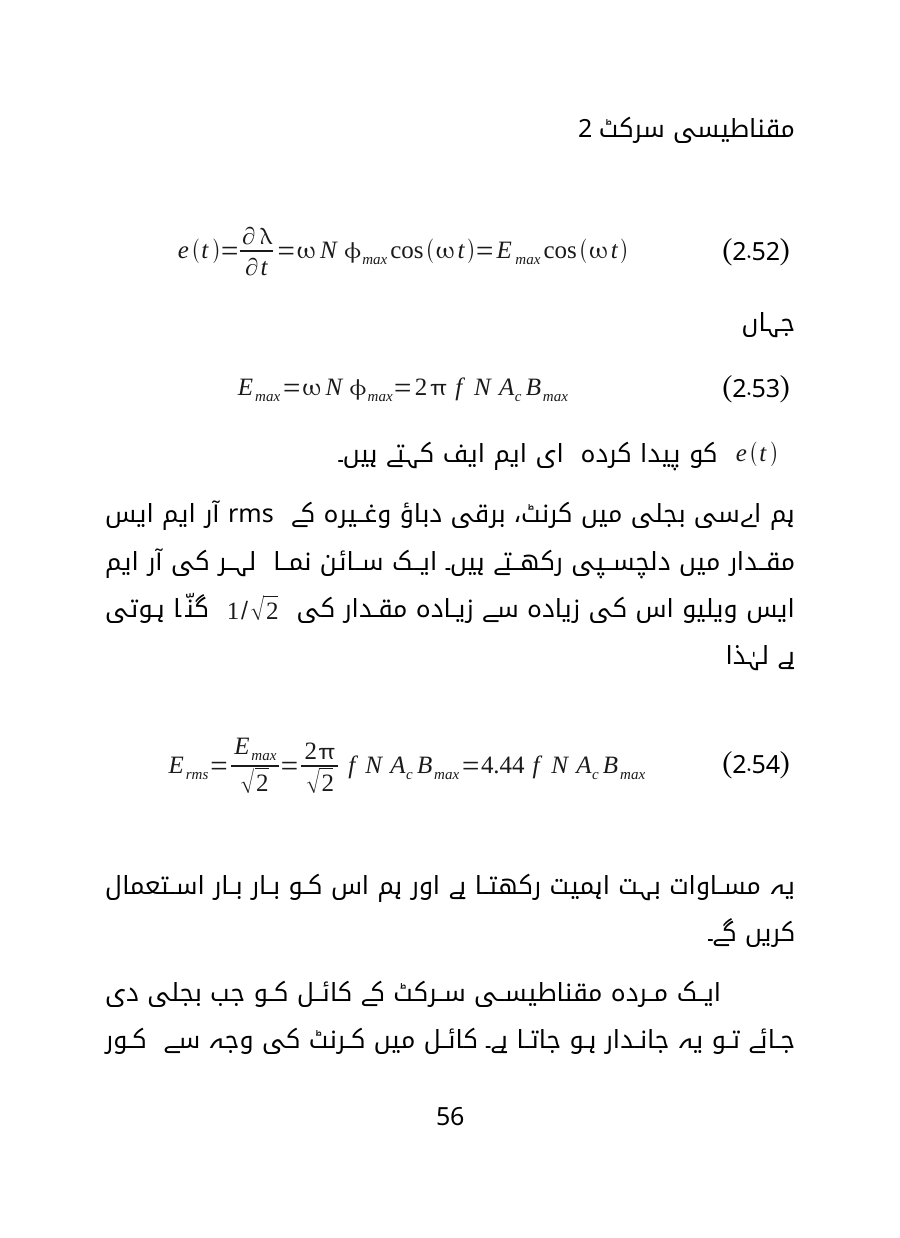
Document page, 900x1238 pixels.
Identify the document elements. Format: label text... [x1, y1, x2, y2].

table_header (2.54) [698, 727, 795, 815]
table_header [105, 216, 692, 299]
text ہم اےسی بجلی میں کرنٹ، برقی دباؤ وغیرہ کے rms آر ایم ایس مقدار میں دلچسپی رکھتے ہیں۔ ایک سائن نما لہر کی آر ایم ایس ویلیو اس کی زیادہ سے زیادہ مقدار کیگنّا ہوتی ہے لہٰذا [105, 491, 795, 680]
table_header (2.53) [690, 359, 795, 431]
text جہاں [105, 299, 795, 347]
table_header [105, 727, 698, 815]
text کو پیدا کردہ ای ایم ایف کہتے ہیں۔ [105, 431, 795, 478]
table_header [105, 359, 690, 431]
text یہ مساوات بہت اہمیت رکھتا ہے اور ہم اس کو بار بار استعمال کریں گے۔ [105, 862, 795, 957]
text ایک مردہ مقناطیسی سرکٹ کے کائل کو جب بجلی دی جائے تو یہ جاندار ہو جاتا ہے۔ کائل میں کرنٹ کی وجہ سے کور میں مقناطیسی رو پیدا ہوتا ہے۔ اس کرنٹ کو ہم محرک کرنٹ excitation current کہتے ہیں۔ [105, 969, 795, 1064]
table_header (2.52) [693, 216, 795, 299]
